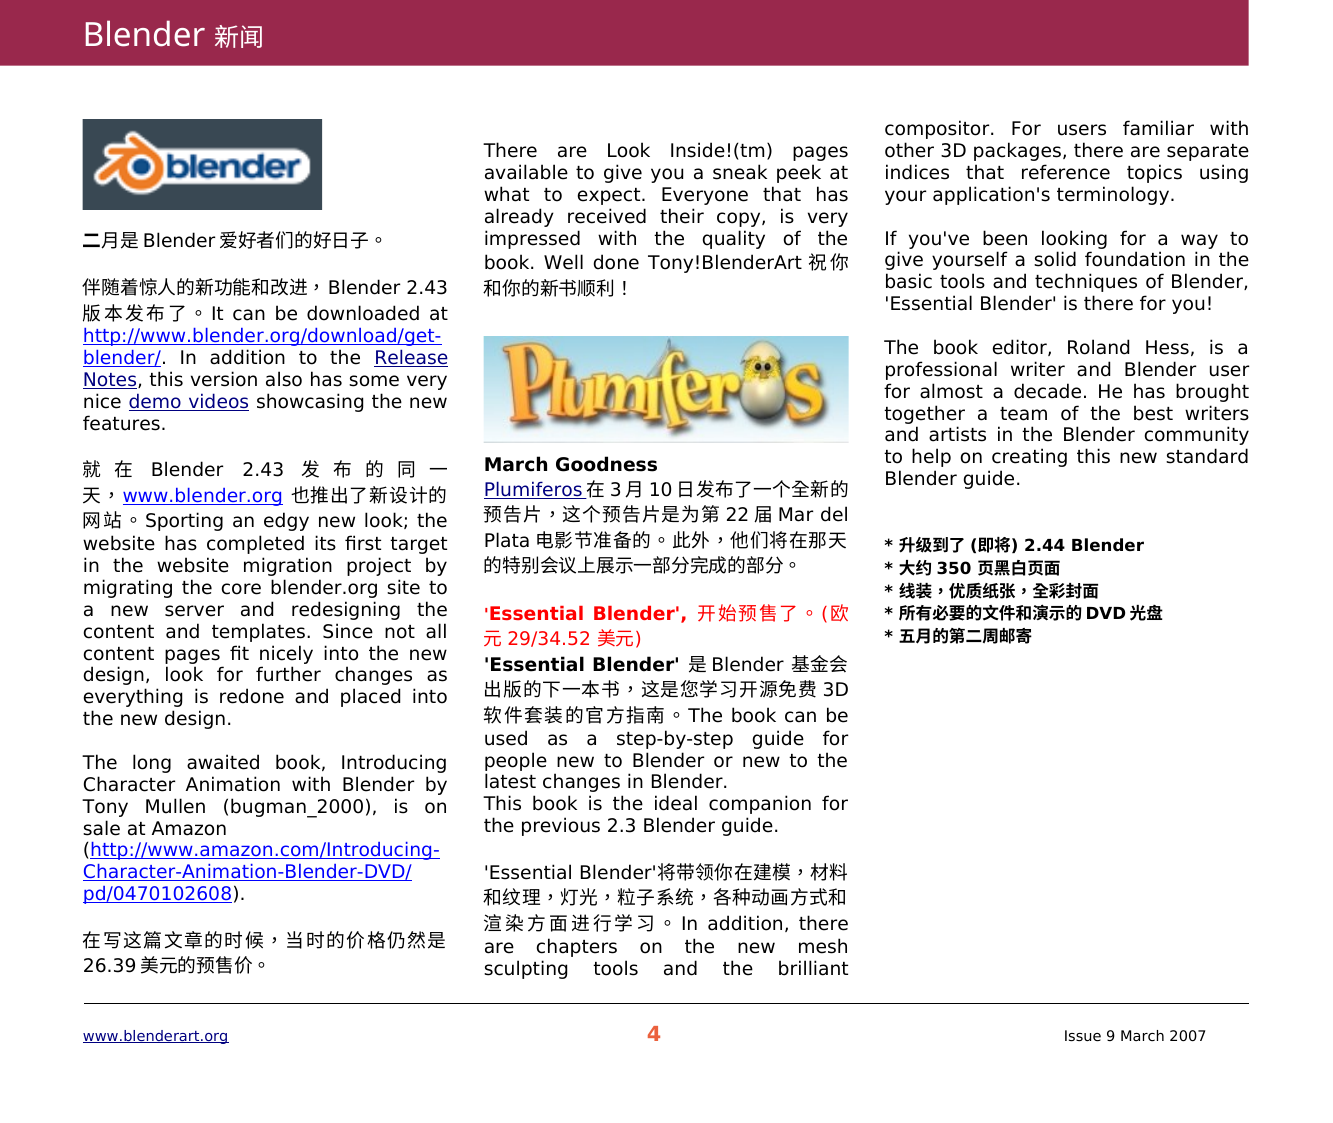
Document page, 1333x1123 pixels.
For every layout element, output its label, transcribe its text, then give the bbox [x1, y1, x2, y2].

text 在写这篇文章的时候，当时的价格仍然是26.39美元的预售价。 [83, 927, 448, 978]
text 'Essential Blender'将带领你在建模，材料和纹理，灯光，粒子系统，各种动画方式和渲染方面进行学习。In addition, there are chapters on the new mesh sculpting tools and the brilliant [483, 837, 849, 979]
text The long awaited book, Introducing Character Animation with Blender by Tony Mullen (bugman_2000), is on sale at Amazon [83, 752, 448, 839]
text (http://www.amazon.com/Introducing-Character-Animation-Blender-DVD/pd/0470102608). [83, 839, 448, 905]
text This book is the ideal companion for the previous 2.3 Blender guide. [483, 793, 849, 837]
text 'Essential Blender', 开始预售了。(欧元 29/34.52 美元) [483, 600, 849, 651]
text * 升级到了 (即将) 2.44 Blender * 大约 350 页黑白页面 * 线装，优质纸张，全彩封面 * 所有必要的文件和演示的DVD光盘 * 五月的第二周邮寄 [884, 512, 1249, 647]
text compositor. For users familiar with other 3D packages, there are separate indices that reference topics using your application's terminology. [884, 118, 1249, 206]
text There are Look Inside!(tm) pages available to give you a sneak peek at what to expect. Everyone that has already received their copy, is very impressed with the quality of the book. Well done Tony!BlenderArt祝你和你的新书顺利！ [483, 140, 849, 300]
picture [82, 119, 323, 210]
text 伴随着惊人的新功能和改进，Blender 2.43版本发布了。It can be downloaded at http://www.blender.org/download/get-blender/. In addition to the Release Notes, this version also has some very nice demo videos showcasing the new features. [83, 274, 448, 435]
picture [483, 336, 849, 443]
text 'Essential Blender' 是Blender 基金会出版的下一本书，这是您学习开源免费3D软件套装的官方指南。The book can be used as a step-by-step guide for people new to Blender or new to the latest changes in Blender. [483, 651, 849, 793]
text 就在Blender 2.43发布的同一天，www.blender.org 也推出了新设计的网站。Sporting an edgy new look; the website has completed its first target in the website migration project by migrating the core blender.org site to a new server and redesigning the content and templates. Since not all content pages fit nicely into the new design, look for further changes as everything is redone and placed into the new design. [83, 457, 448, 730]
text If you've been looking for a way to give yourself a solid foundation in the basic tools and techniques of Blender, 'Essential Blender' is there for you! [884, 206, 1249, 315]
text 二月是Blender爱好者们的好日子。 [83, 118, 448, 252]
text March Goodness [483, 443, 849, 476]
text The book editor, Roland Hess, is a professional writer and Blender user for almost a decade. He has brought together a team of the best writers and artists in the Blender community to help on creating this new standard Blender guide. [884, 315, 1249, 490]
text Plumiferos在3月10日发布了一个全新的预告片，这个预告片是为第22届Mar del Plata电影节准备的。此外，他们将在那天的特别会议上展示一部分完成的部分。 [483, 476, 849, 578]
text [483, 322, 849, 336]
